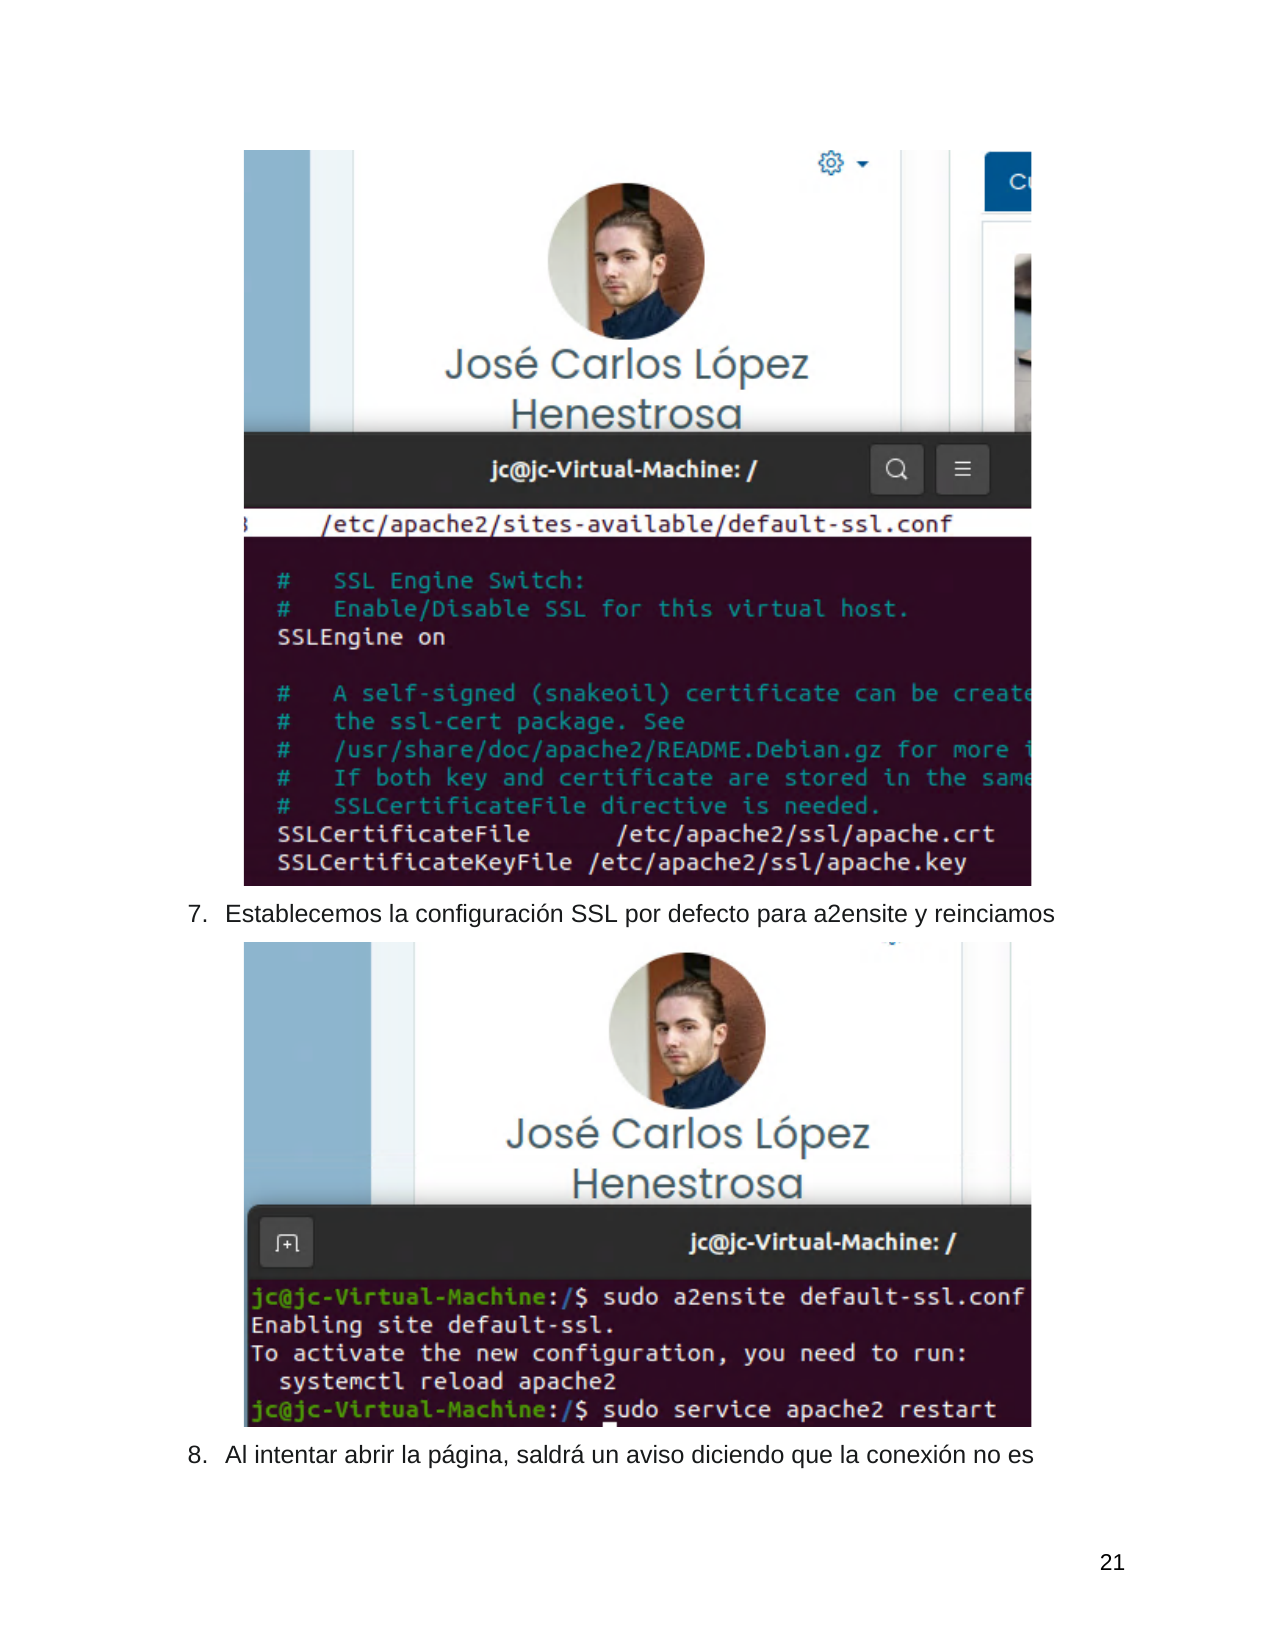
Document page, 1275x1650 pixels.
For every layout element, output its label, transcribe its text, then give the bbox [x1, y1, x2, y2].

picture [243, 942, 1032, 1427]
list Al intentar abrir la página, saldrá un aviso diciendo que la conexión no es [187, 1440, 1125, 1468]
list Establecemos la configuración SSL por defecto para a2ensite y reinciamos [187, 899, 1125, 928]
picture [243, 150, 1032, 886]
